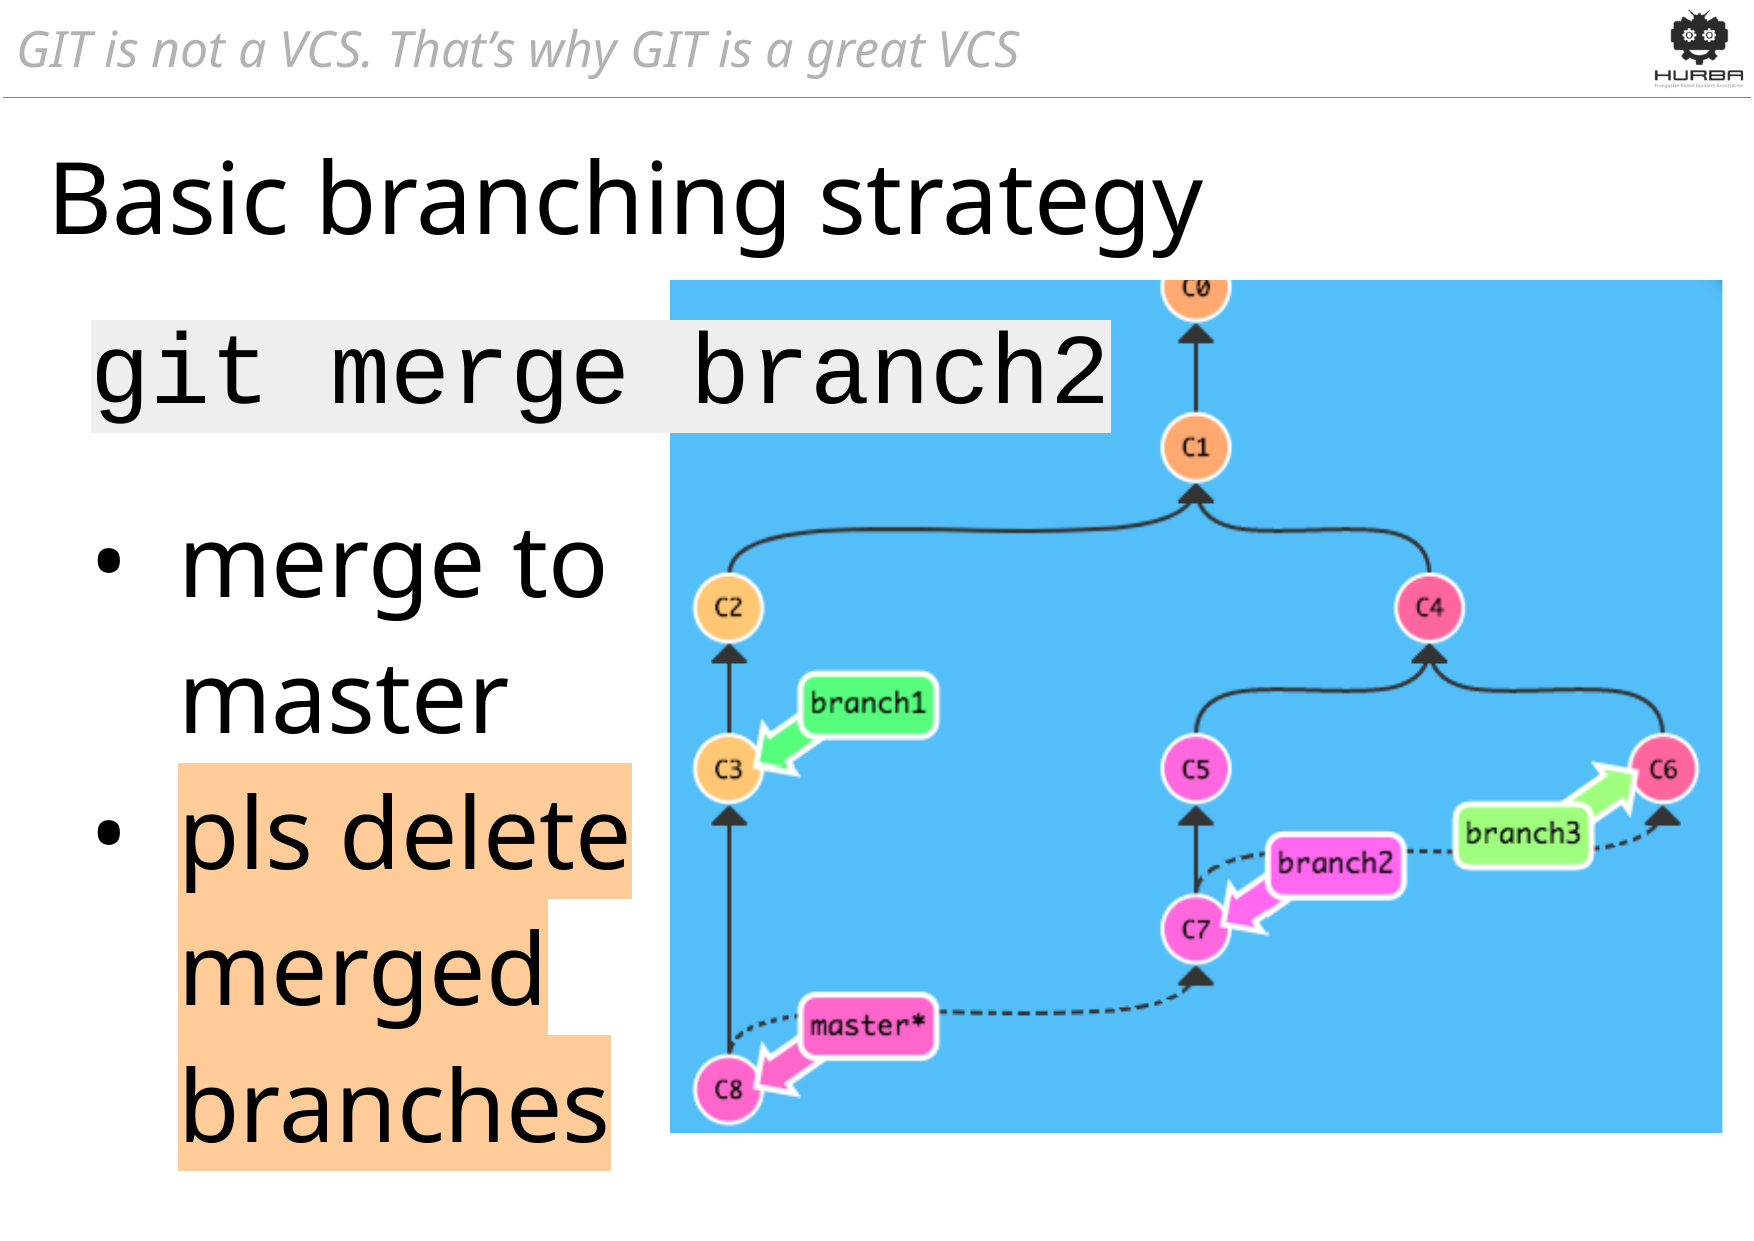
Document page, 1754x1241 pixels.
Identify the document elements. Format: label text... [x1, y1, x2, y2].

picture [1644, 3, 1754, 102]
text merged [3, 899, 670, 1035]
text • pls delete [3, 763, 670, 899]
text master [3, 626, 670, 763]
picture [670, 280, 1723, 1133]
text [1723, 626, 1751, 763]
text [1723, 899, 1751, 1035]
text Basic branching strategy [3, 127, 1751, 263]
text git merge branch2 [3, 320, 670, 433]
text branches [3, 1035, 1751, 1171]
text [1723, 490, 1751, 626]
text [1723, 763, 1751, 899]
text • merge to [3, 490, 670, 626]
text git merge branch2 [1723, 320, 1751, 433]
